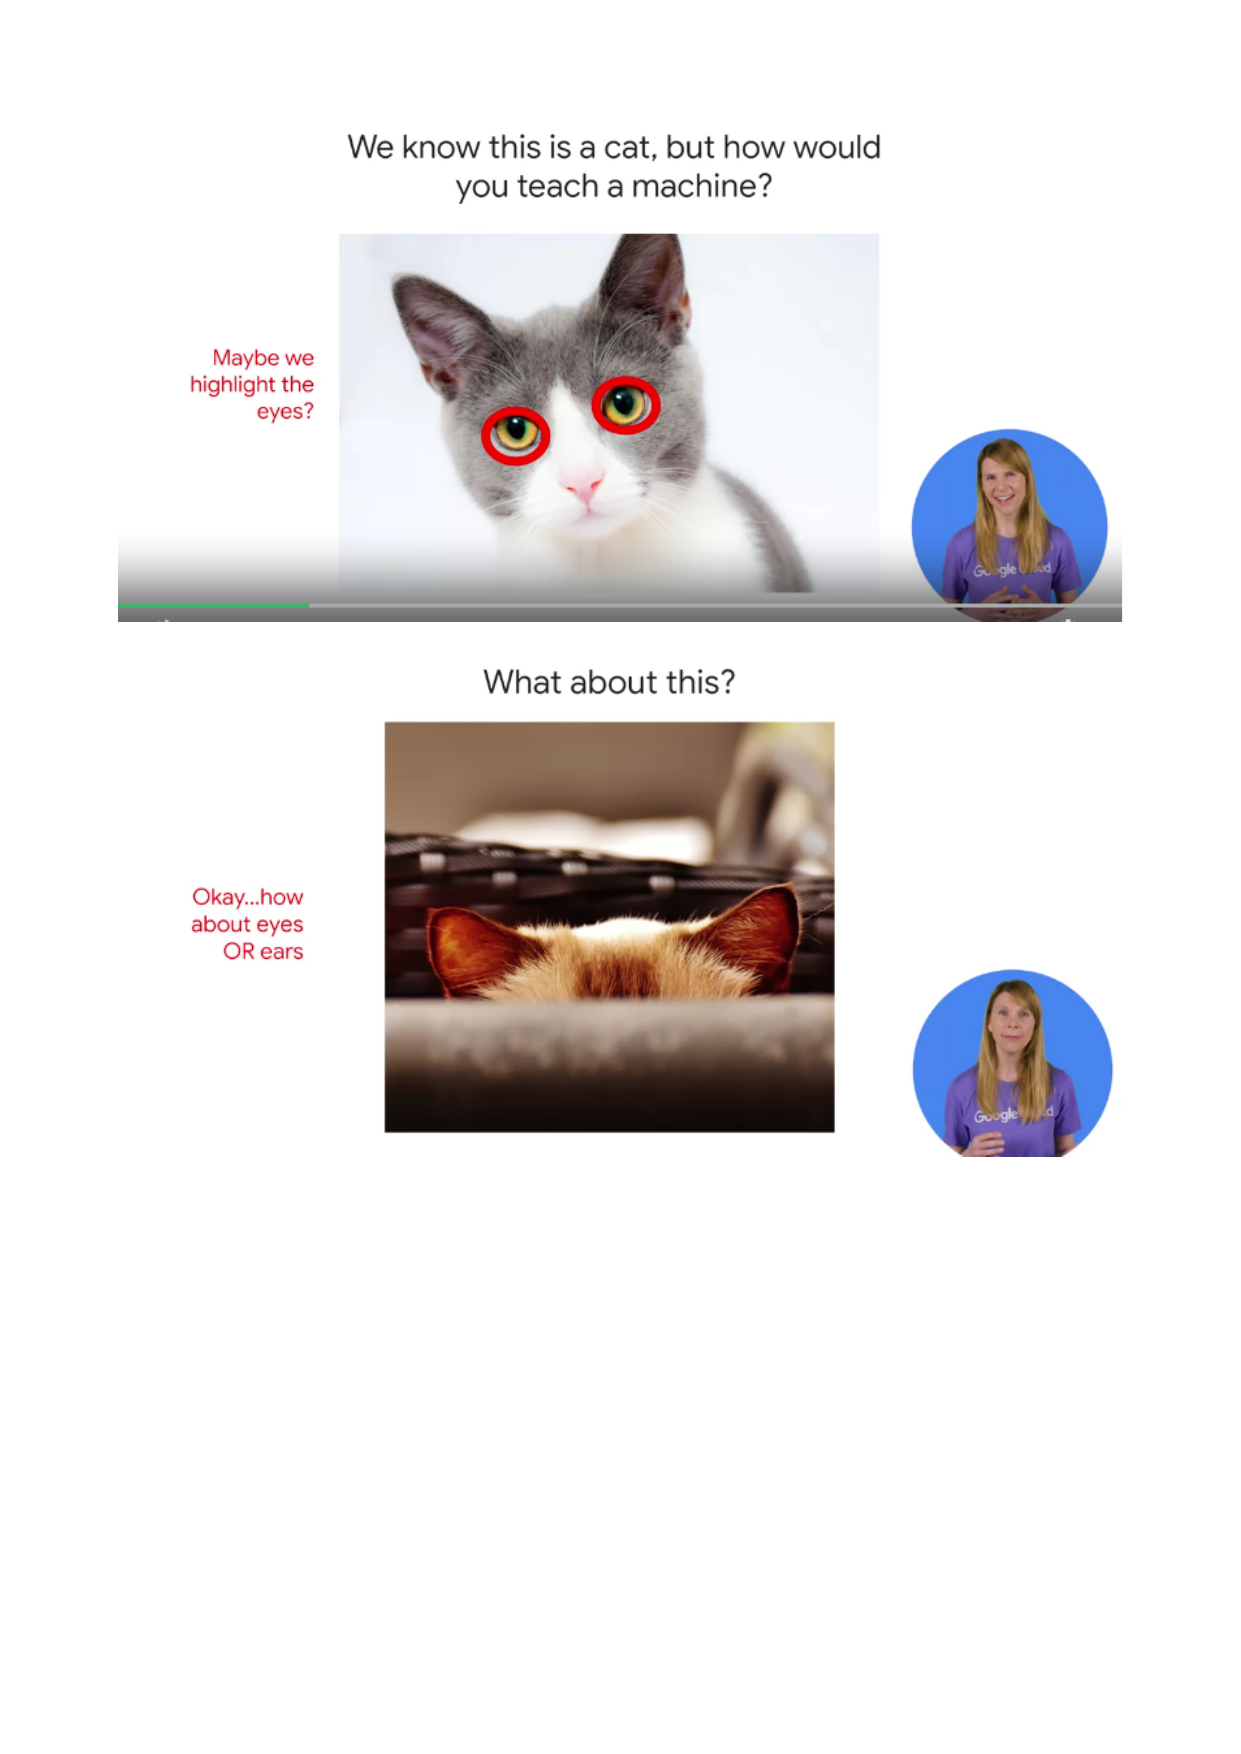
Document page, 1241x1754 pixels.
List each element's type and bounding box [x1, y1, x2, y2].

picture [118, 118, 1123, 622]
picture [118, 650, 1123, 1157]
